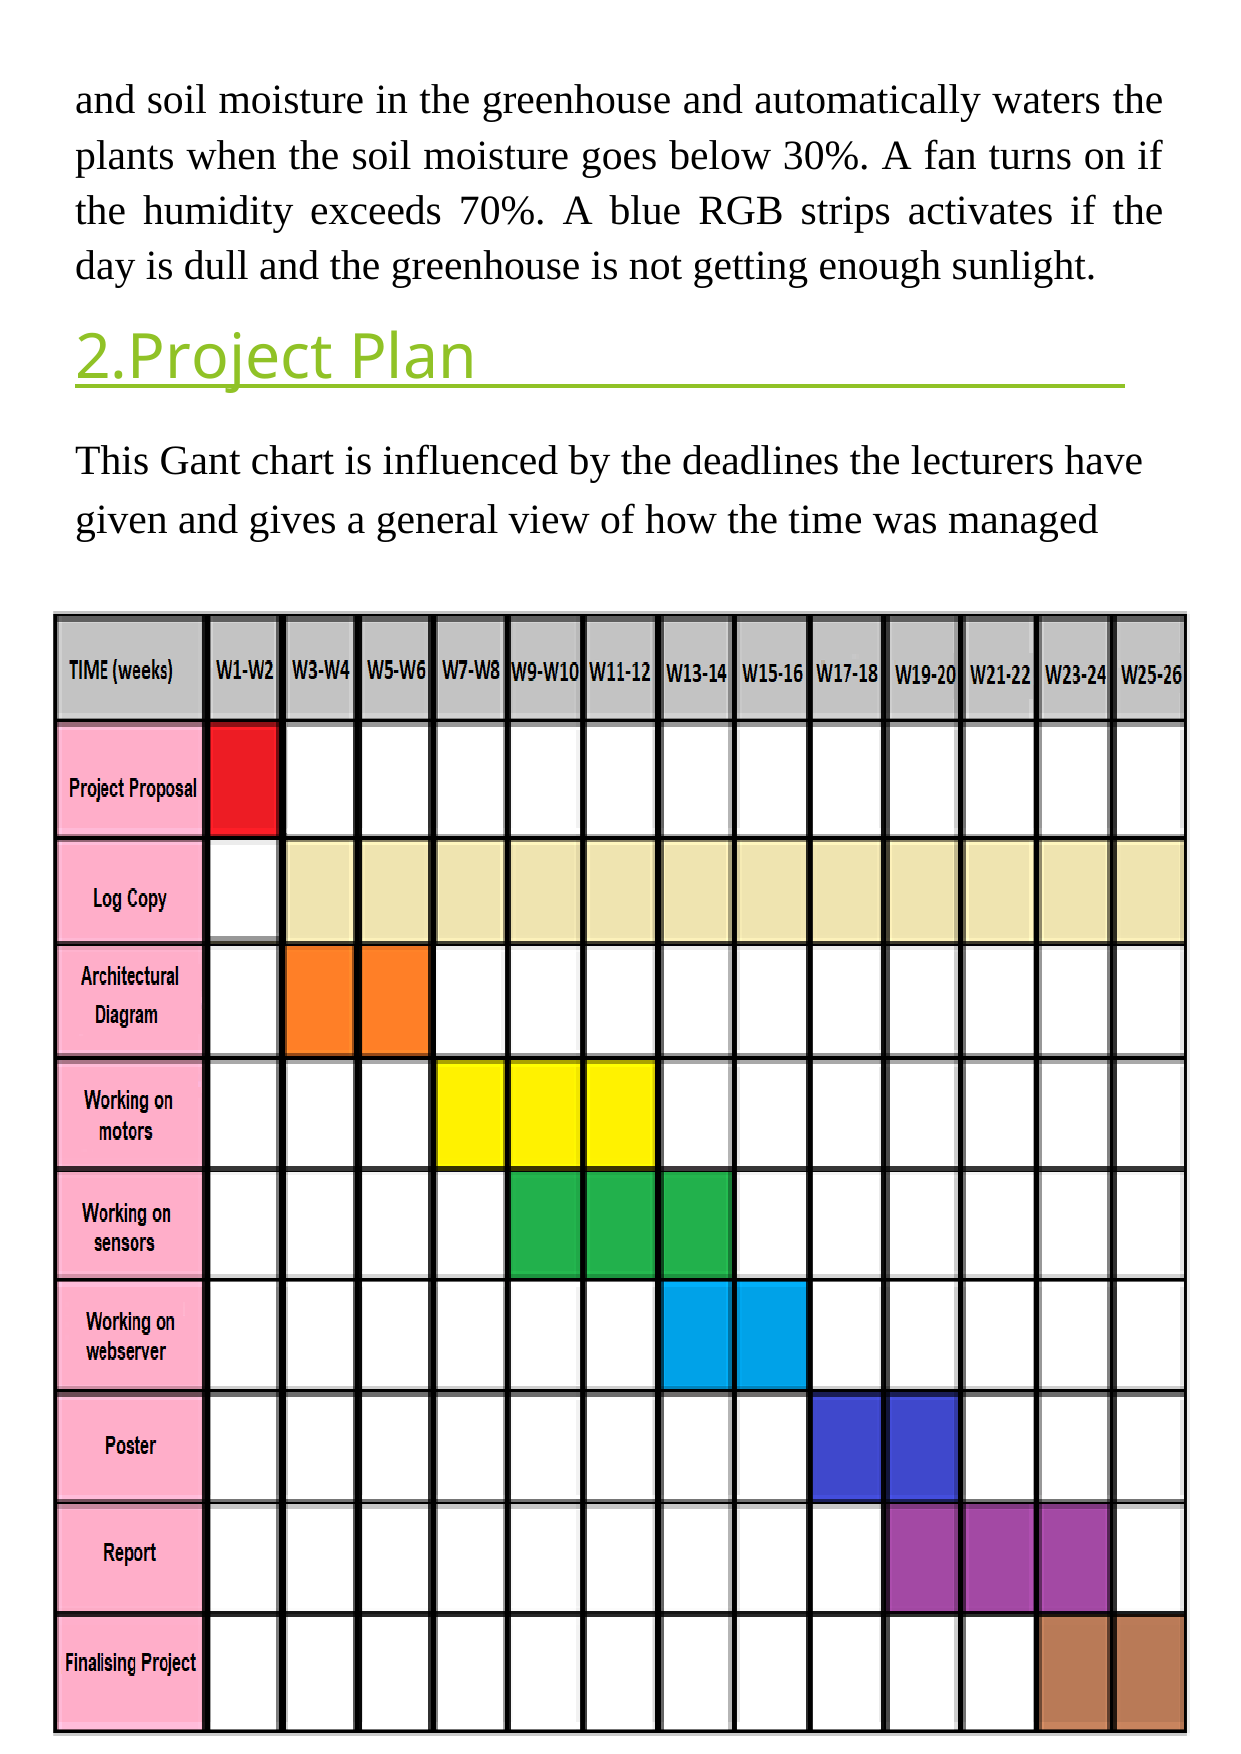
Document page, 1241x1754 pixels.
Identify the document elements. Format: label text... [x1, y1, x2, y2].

text This Gant chart is influenced by the deadlines the lecturers have given and gives a general view of how the time was managed [75, 435, 1165, 543]
text and soil moisture in the greenhouse and automatically waters the plants when the soil moisture goes below 30%. A fan turns on if the humidity exceeds 70%. A blue RGB strips activates if the day is dull and the greenhouse is not getting enough sunlight. [75, 75, 1165, 288]
text 2.Project Plan [75, 312, 1165, 397]
